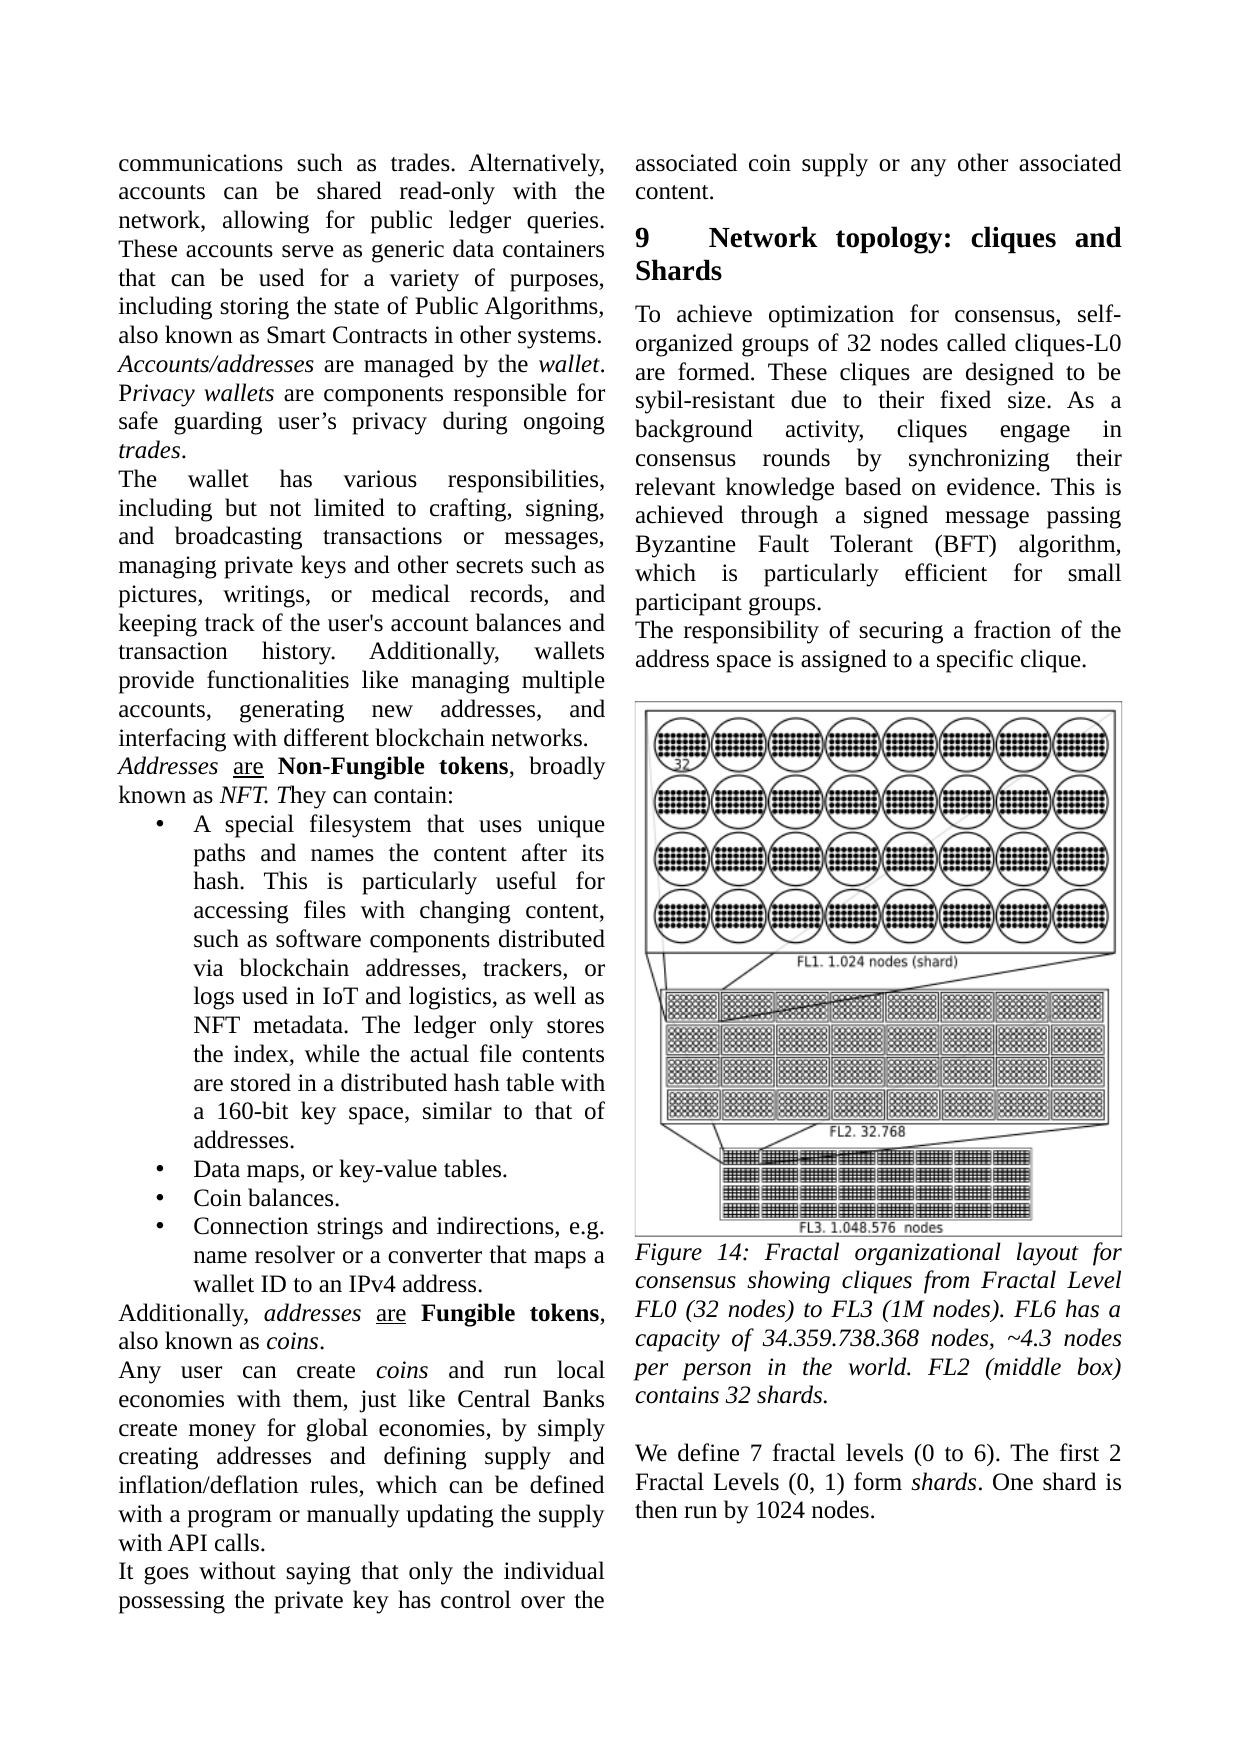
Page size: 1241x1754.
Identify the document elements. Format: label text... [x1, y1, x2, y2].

text The responsibility of securing a fraction of the address space is assigned to a specific clique. [635, 616, 1122, 673]
text Figure 14: Fractal organizational layout for consensus showing cliques from Fractal Level FL0 (32 nodes) to FL3 (1M nodes). FL6 has a capacity of 34.359.738.368 nodes, ~4.3 nodes per person in the world. FL2 (middle box) contains 32 shards. [635, 1237, 1122, 1409]
list A special filesystem that uses unique paths and names the content after its hash. This is particularly useful for accessing files with changing content, such as software components distributed via blockchain addresses, trackers, or logs used in IoT and logistics, as well as NFT metadata. The ledger only stores the index, while the actual file contents are stored in a distributed hash table with a 160-bit key space, similar to that of addresses. [156, 809, 605, 1154]
text It goes without saying that only the individual possessing the private key has control over the [118, 1556, 605, 1614]
picture [634, 701, 1123, 1237]
list Coin balances. [156, 1183, 605, 1211]
text communications such as trades. Alternatively, accounts can be shared read-only with the network, allowing for public ledger queries. These accounts serve as generic data containers that can be used for a variety of purposes, including storing the state of Public Algorithms, also known as Smart Contracts in other systems. [118, 148, 605, 349]
list Connection strings and indirections, e.g. name resolver or a converter that maps a wallet ID to an IPv4 address. [156, 1211, 605, 1298]
subtitle Network topology: cliques and Shards [635, 220, 1122, 287]
text Additionally, addresses are Fungible tokens, also known as coins. [118, 1298, 605, 1355]
text The wallet has various responsibilities, including but not limited to crafting, signing, and broadcasting transactions or messages, managing private keys and other secrets such as pictures, writings, or medical records, and keeping track of the user's account balances and transaction history. Additionally, wallets provide functionalities like managing multiple accounts, generating new addresses, and interfacing with different blockchain networks. [118, 464, 605, 751]
text To achieve optimization for consensus, self-organized groups of 32 nodes called cliques-L0 are formed. These cliques are designed to be sybil-resistant due to their fixed size. As a background activity, cliques engage in consensus rounds by synchronizing their relevant knowledge based on evidence. This is achieved through a signed message passing Byzantine Fault Tolerant (BFT) algorithm, which is particularly efficient for small participant groups. [635, 299, 1122, 616]
text Addresses are Non-Fungible tokens, broadly known as NFT. They can contain: [118, 751, 605, 809]
text Accounts/addresses are managed by the wallet. Privacy wallets are components responsible for safe guarding user’s privacy during ongoing trades. [118, 349, 605, 464]
text Any user can create coins and run local economies with them, just like Central Banks create money for global economies, by simply creating addresses and defining supply and inflation/deflation rules, which can be defined with a program or manually updating the supply with API calls. [118, 1355, 605, 1556]
text associated coin supply or any other associated content. [635, 148, 1122, 205]
list Data maps, or key-value tables. [156, 1154, 605, 1183]
text We define 7 fractal levels (0 to 6). The first 2 Fractal Levels (0, 1) form shards. One shard is then run by 1024 nodes. [635, 1438, 1122, 1524]
